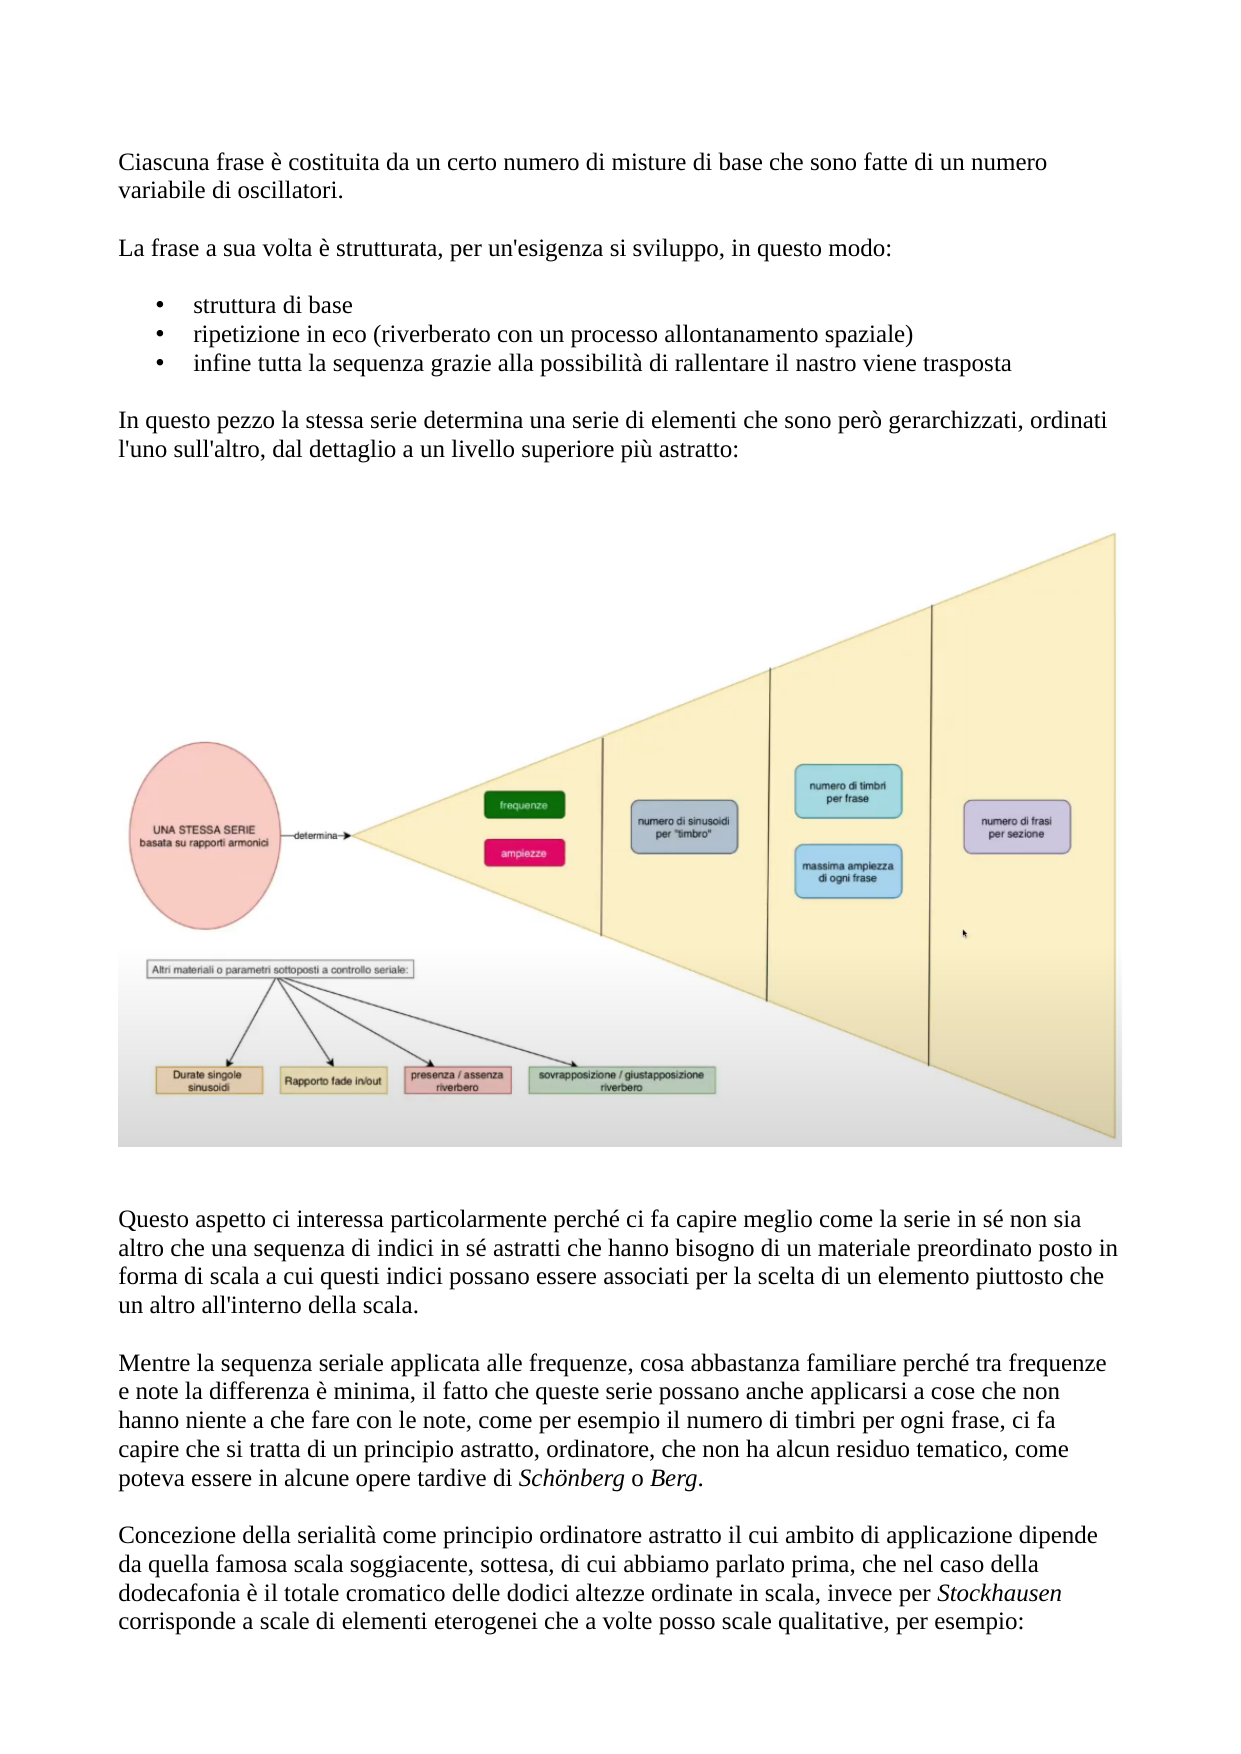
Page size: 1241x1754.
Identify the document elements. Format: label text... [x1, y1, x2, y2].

text Ciascuna frase è costituita da un certo numero di misture di base che sono fatte di un numero variabile di oscillatori. La frase a sua volta è strutturata, per un'esigenza si sviluppo, in questo modo: [118, 118, 1122, 291]
list struttura di base [156, 291, 1122, 319]
text Questo aspetto ci interessa particolarmente perché ci fa capire meglio come la serie in sé non sia altro che una sequenza di indici in sé astratti che hanno bisogno di un materiale preordinato posto in forma di scala a cui questi indici possano essere associati per la scelta di un elemento piuttosto che un altro all'interno della scala. Mentre la sequenza seriale applicata alle frequenze, cosa abbastanza familiare perché tra frequenze e note la differenza è minima, il fatto che queste serie possano anche applicarsi a cose che non hanno niente a che fare con le note, come per esempio il numero di timbri per ogni frase, ci fa capire che si tratta di un principio astratto, ordinatore, che non ha alcun residuo tematico, come poteva essere in alcune opere tardive di Schönberg o Berg. Concezione della serialità come principio ordinatore astratto il cui ambito di applicazione dipende da quella famosa scala soggiacente, sottesa, di cui abbiamo parlato prima, che nel caso della dodecafonia è il totale cromatico delle dodici altezze ordinate in scala, invece per Stockhausen corrisponde a scale di elementi eterogenei che a volte posso scale qualitative, per esempio: [118, 1204, 1122, 1635]
picture [118, 491, 1123, 1147]
text In questo pezzo la stessa serie determina una serie di elementi che sono però gerarchizzati, ordinati l'uno sull'altro, dal dettaglio a un livello superiore più astratto: [118, 406, 1122, 463]
list ripetizione in eco (riverberato con un processo allontanamento spaziale) [156, 319, 1122, 348]
list infine tutta la sequenza grazie alla possibilità di rallentare il nastro viene trasposta [156, 348, 1122, 377]
